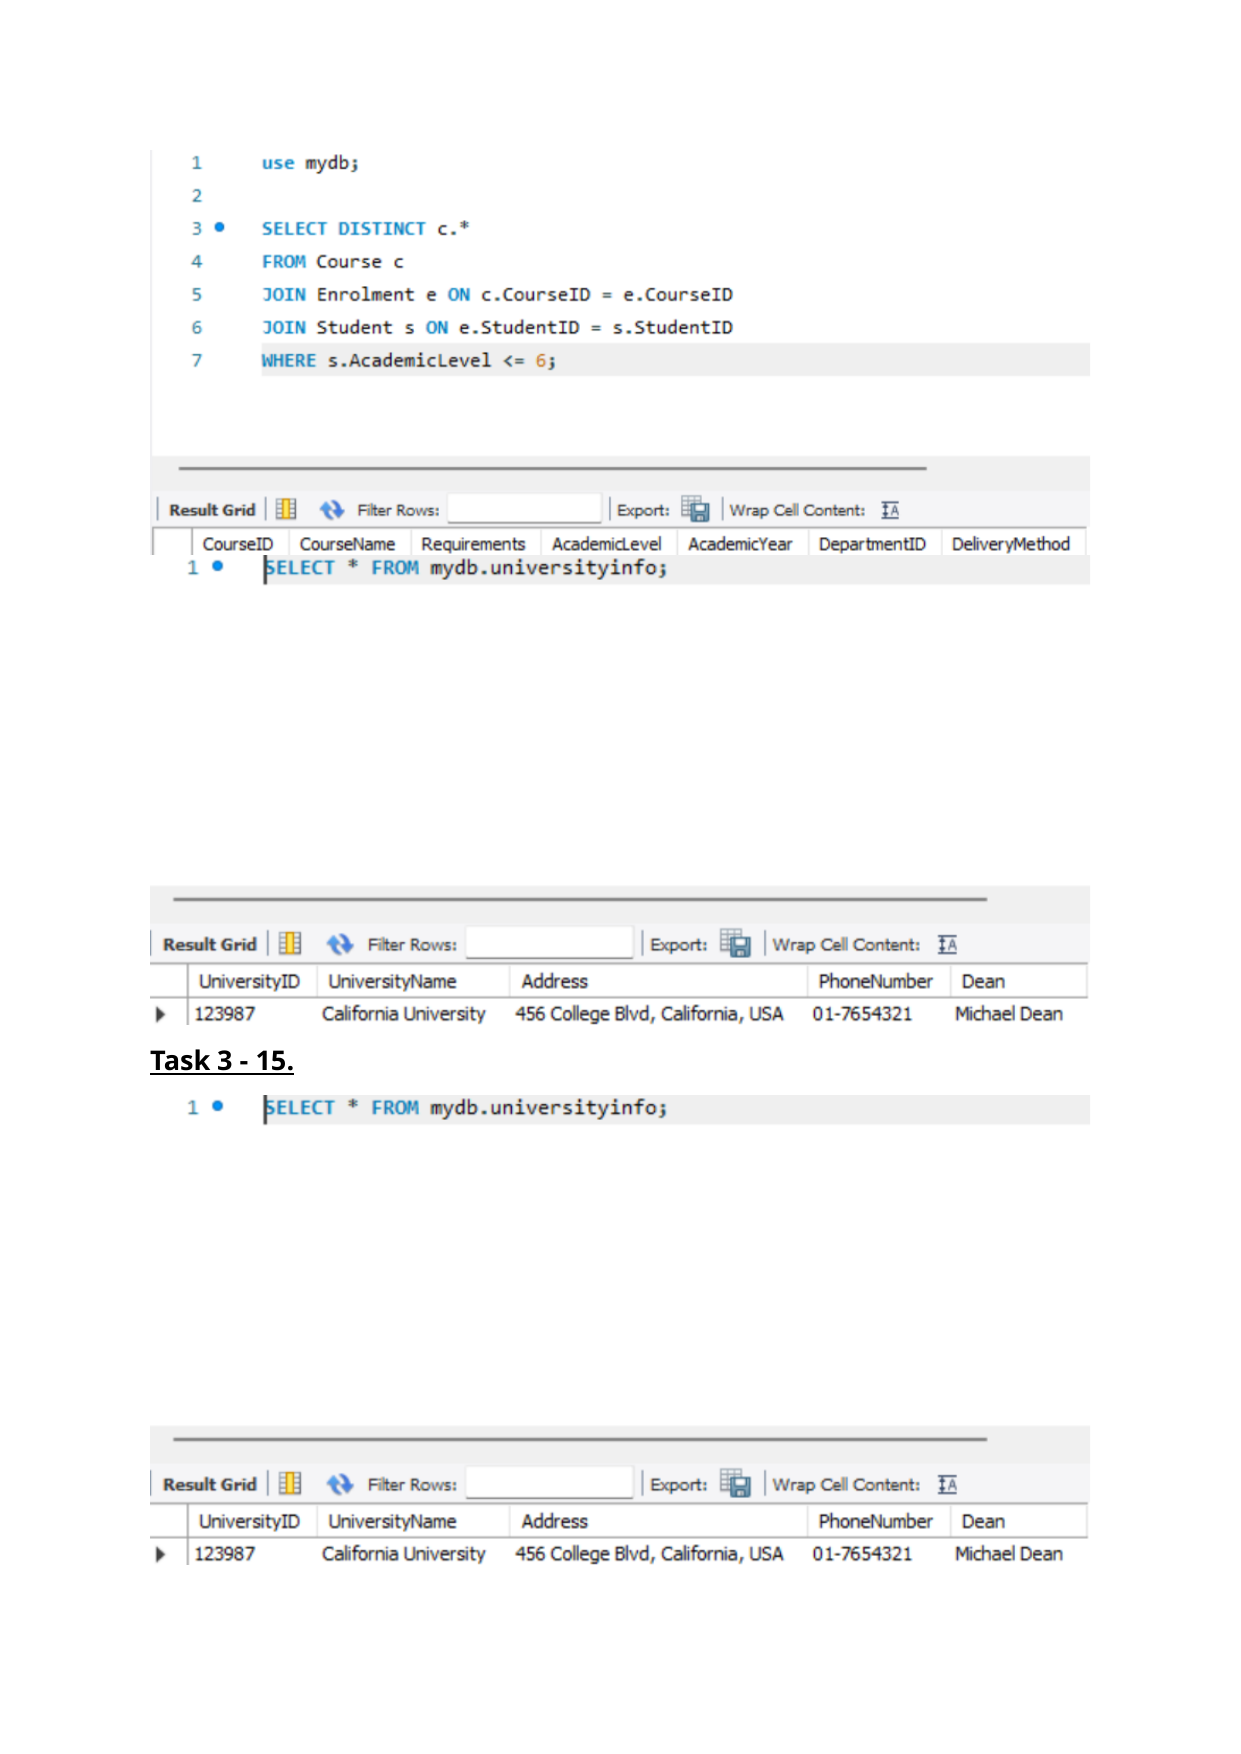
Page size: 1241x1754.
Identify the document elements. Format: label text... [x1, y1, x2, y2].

text Task 3 - 15. [150, 1042, 1090, 1078]
